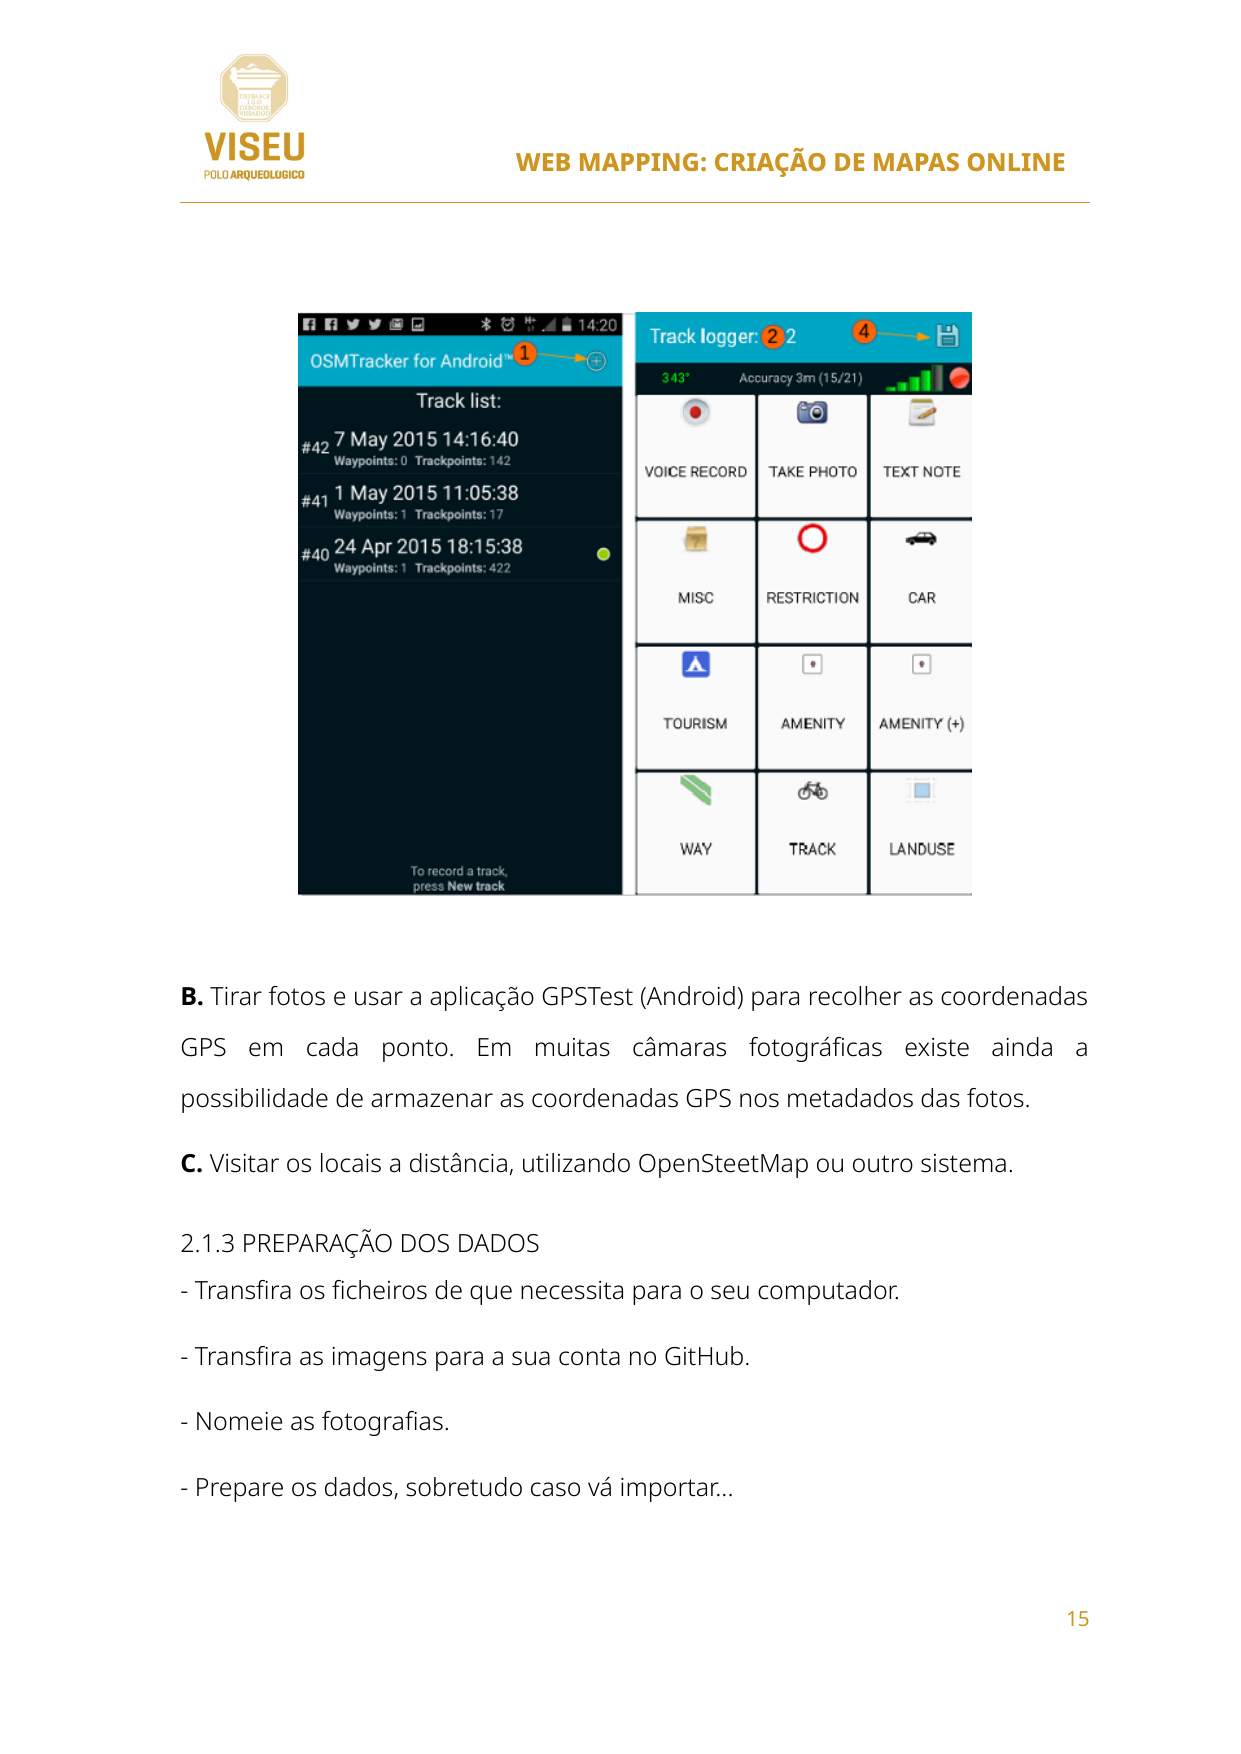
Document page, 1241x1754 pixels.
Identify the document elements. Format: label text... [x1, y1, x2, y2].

text - Transfira as imagens para a sua conta no GitHub. [180, 1338, 1090, 1372]
text - Nomeie as fotografias. [180, 1404, 1090, 1438]
text - Transfira os ficheiros de que necessita para o seu computador. [180, 1273, 1090, 1307]
text C. Visitar os locais a distância, utilizando OpenSteetMap ou outro sistema. [180, 1146, 1090, 1180]
text - Prepare os dados, sobretudo caso vá importar... [180, 1469, 1090, 1503]
text B. Tirar fotos e usar a aplicação GPSTest (Android) para recolher as coordenadas GPS em cada ponto. Em muitas câmaras fotográficas existe ainda a possibilidade de armazenar as coordenadas GPS nos metadados das fotos. [180, 978, 1090, 1114]
subtitle 2.1.3 Preparação dos dados [180, 1226, 1090, 1260]
picture [298, 312, 972, 896]
